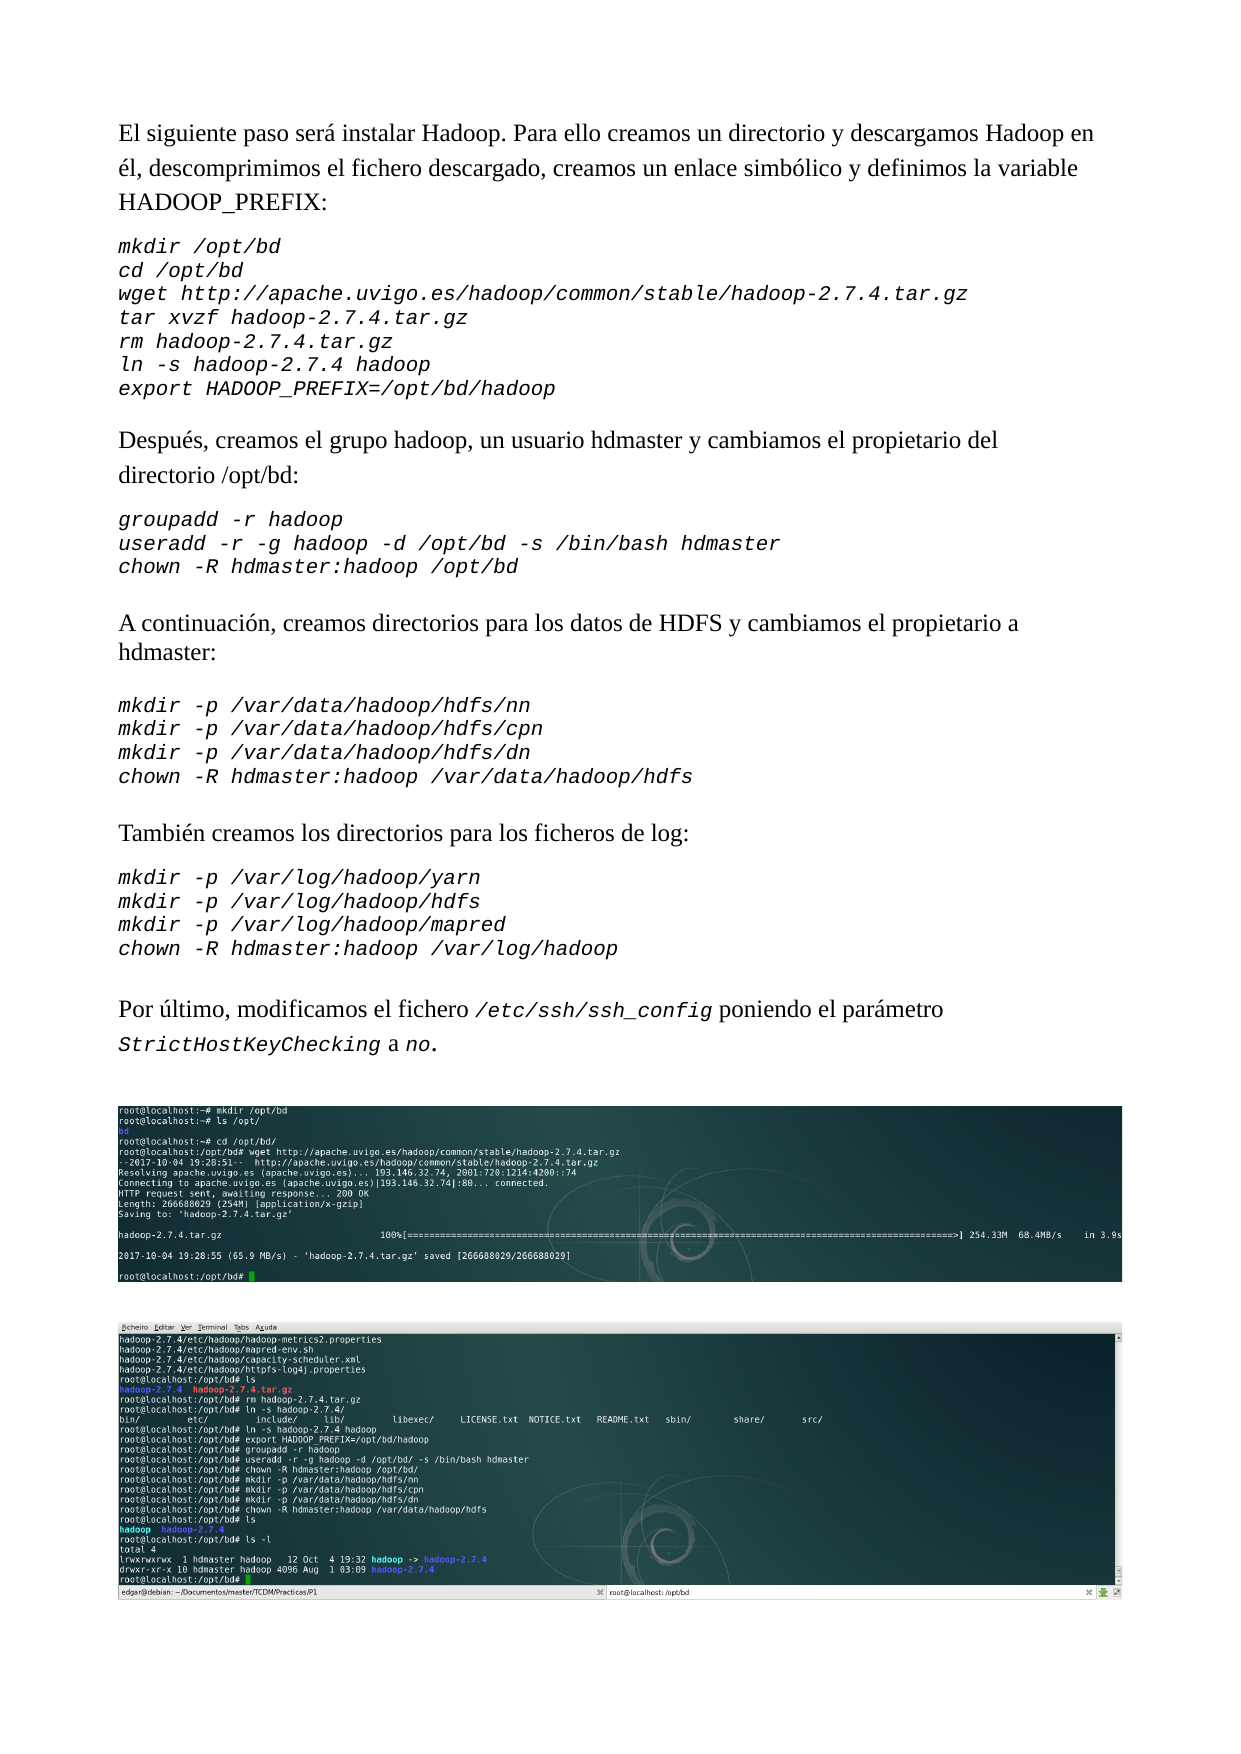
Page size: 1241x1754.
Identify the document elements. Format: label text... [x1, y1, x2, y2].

text tar xvzf hadoop-2.7.4.tar.gz [118, 307, 1122, 331]
text mkdir -p /var/data/hadoop/hdfs/cpn [118, 718, 1122, 742]
text wget http://apache.uvigo.es/hadoop/common/stable/hadoop-2.7.4.tar.gz [118, 283, 1122, 307]
text export HADOOP_PREFIX=/opt/bd/hadoop [118, 378, 1122, 402]
picture [118, 1106, 1123, 1282]
text mkdir -p /var/log/hadoop/mapred [118, 914, 1122, 938]
text chown -R hdmaster:hadoop /var/data/hadoop/hdfs [118, 766, 1122, 789]
text groupadd -r hadoop useradd -r -g hadoop -d /opt/bd -s /bin/bash hdmaster [118, 509, 1122, 556]
text mkdir -p /var/log/hadoop/hdfs [118, 891, 1122, 914]
text mkdir -p /var/data/hadoop/hdfs/dn [118, 742, 1122, 766]
text Por último, modificamos el fichero /etc/ssh/ssh_config poniendo el parámetro StrictHostKeyChecking a no. [118, 991, 1122, 1058]
text Después, creamos el grupo hadoop, un usuario hdmaster y cambiamos el propietario del directorio /opt/bd: [118, 425, 1122, 488]
picture [118, 1322, 1123, 1600]
text También creamos los directorios para los ficheros de log: [118, 818, 1122, 847]
text A continuación, creamos directorios para los datos de HDFS y cambiamos el propietario a hdmaster: [118, 608, 1122, 666]
text cd /opt/bd [118, 260, 1122, 283]
text chown -R hdmaster:hadoop /var/log/hadoop [118, 938, 1122, 962]
text ln -s hadoop-2.7.4 hadoop [118, 354, 1122, 378]
text El siguiente paso será instalar Hadoop. Para ello creamos un directorio y descargamos Hadoop en él, descomprimimos el fichero descargado, creamos un enlace simbólico y definimos la variable HADOOP_PREFIX: [118, 118, 1122, 216]
text mkdir -p /var/log/hadoop/yarn [118, 867, 1122, 891]
text rm hadoop-2.7.4.tar.gz [118, 331, 1122, 354]
text mkdir /opt/bd [118, 236, 1122, 260]
text chown -R hdmaster:hadoop /opt/bd [118, 556, 1122, 580]
text mkdir -p /var/data/hadoop/hdfs/nn [118, 695, 1122, 718]
